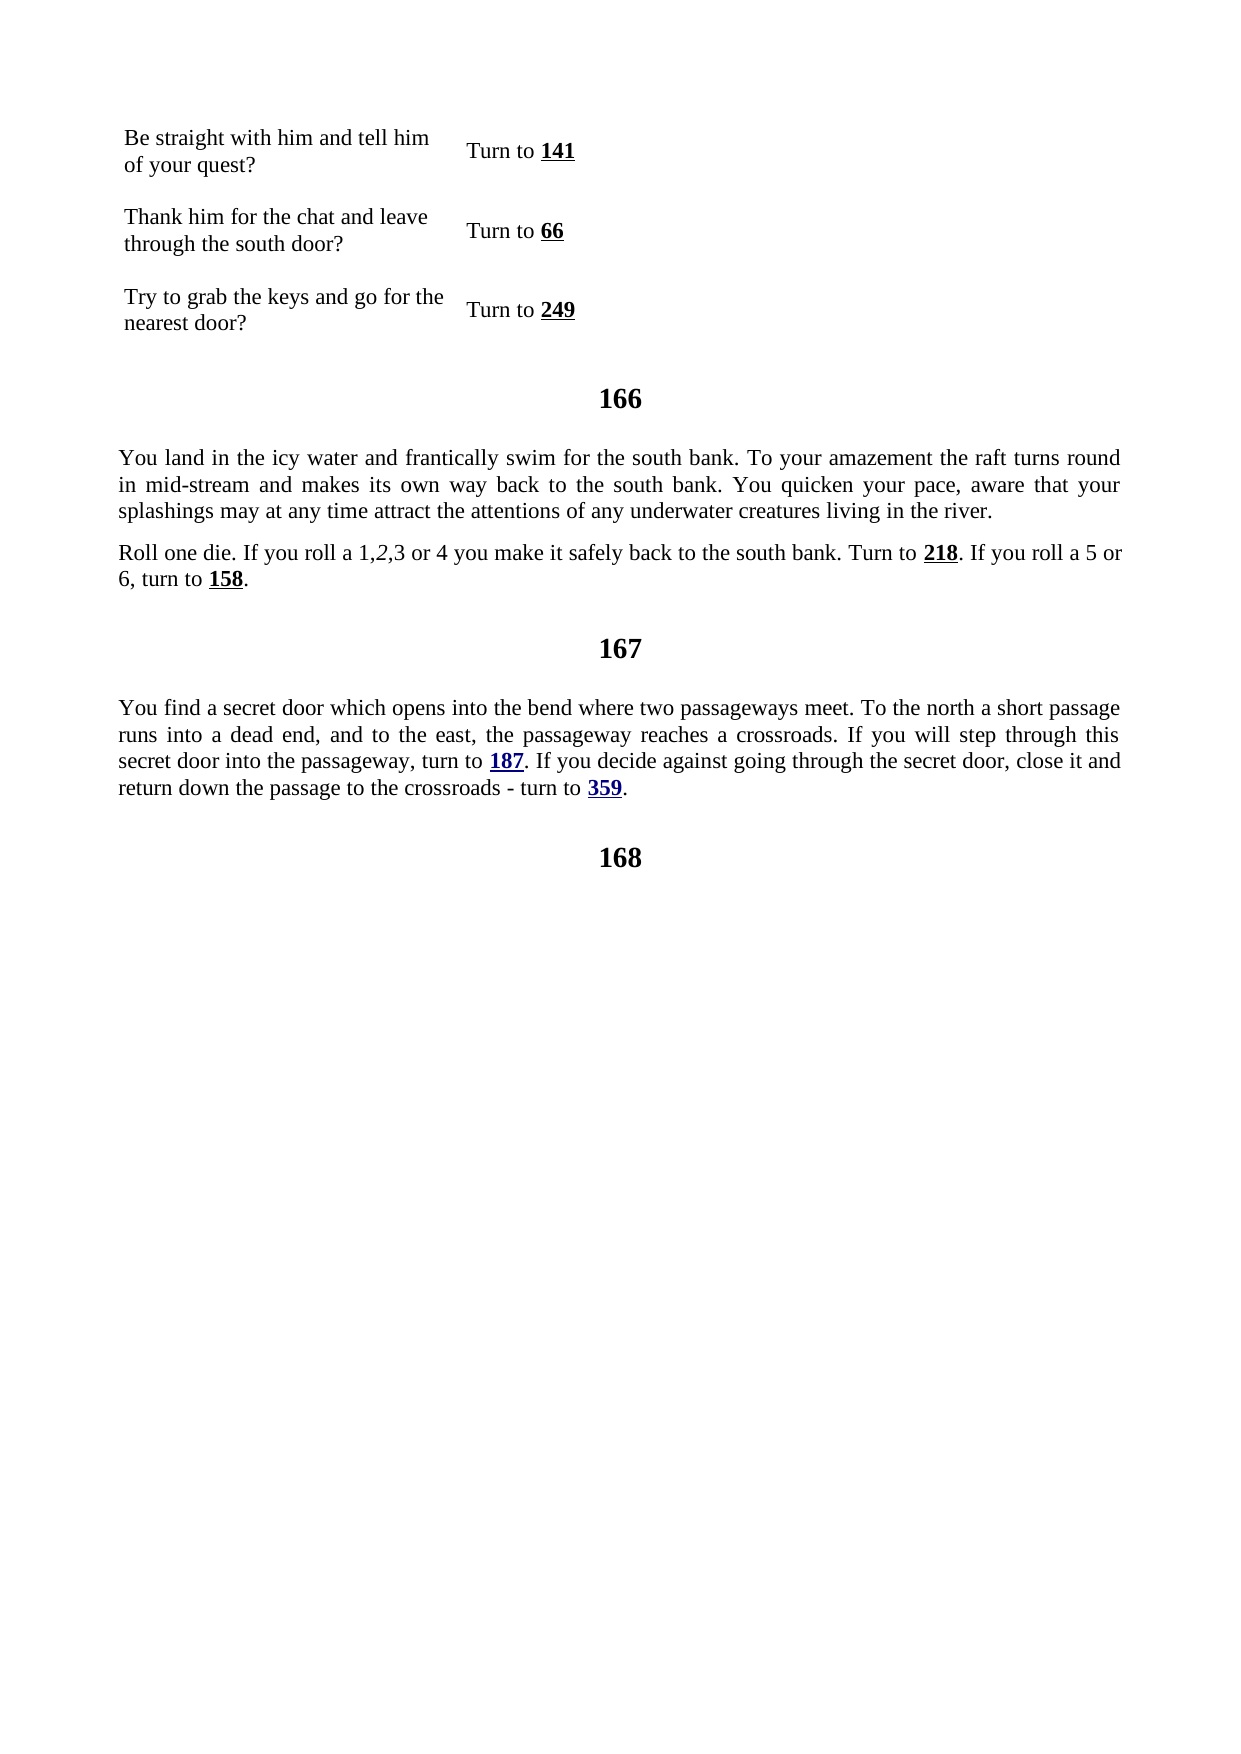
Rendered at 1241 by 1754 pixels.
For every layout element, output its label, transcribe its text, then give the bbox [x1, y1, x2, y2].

text Roll one die. If you roll a 1,2,3 or 4 you make it safely back to the south bank. Turn to 218. If you roll a 5 or 6, turn to 158. [118, 538, 1122, 592]
subtitle 167 [118, 631, 1122, 665]
subtitle 168 [118, 840, 1122, 874]
table_cell Turn to 249 [460, 277, 631, 356]
table_header Be straight with him and tell him of your quest? [118, 118, 460, 197]
subtitle 166 [118, 381, 1122, 414]
table_cell Thank him for the chat and leave through the south door? [118, 198, 460, 277]
text You land in the icy water and frantically swim for the south bank. To your amazement the raft turns round in mid-stream and makes its own way back to the south bank. You quicken your pace, aware that your splashings may at any time attract the attentions of any underwater creatures living in the river. [118, 444, 1122, 524]
table_cell Turn to 66 [460, 198, 631, 277]
text You find a secret door which opens into the bend where two passageways meet. To the north a short passage runs into a dead end, and to the east, the passageway reaches a crossroads. If you will step through this secret door into the passageway, turn to 187. If you decide against going through the secret door, close it and return down the passage to the crossroads - turn to 359. [118, 694, 1122, 801]
table_cell Try to grab the keys and go for the nearest door? [118, 277, 460, 356]
table_header Turn to 141 [460, 118, 631, 197]
